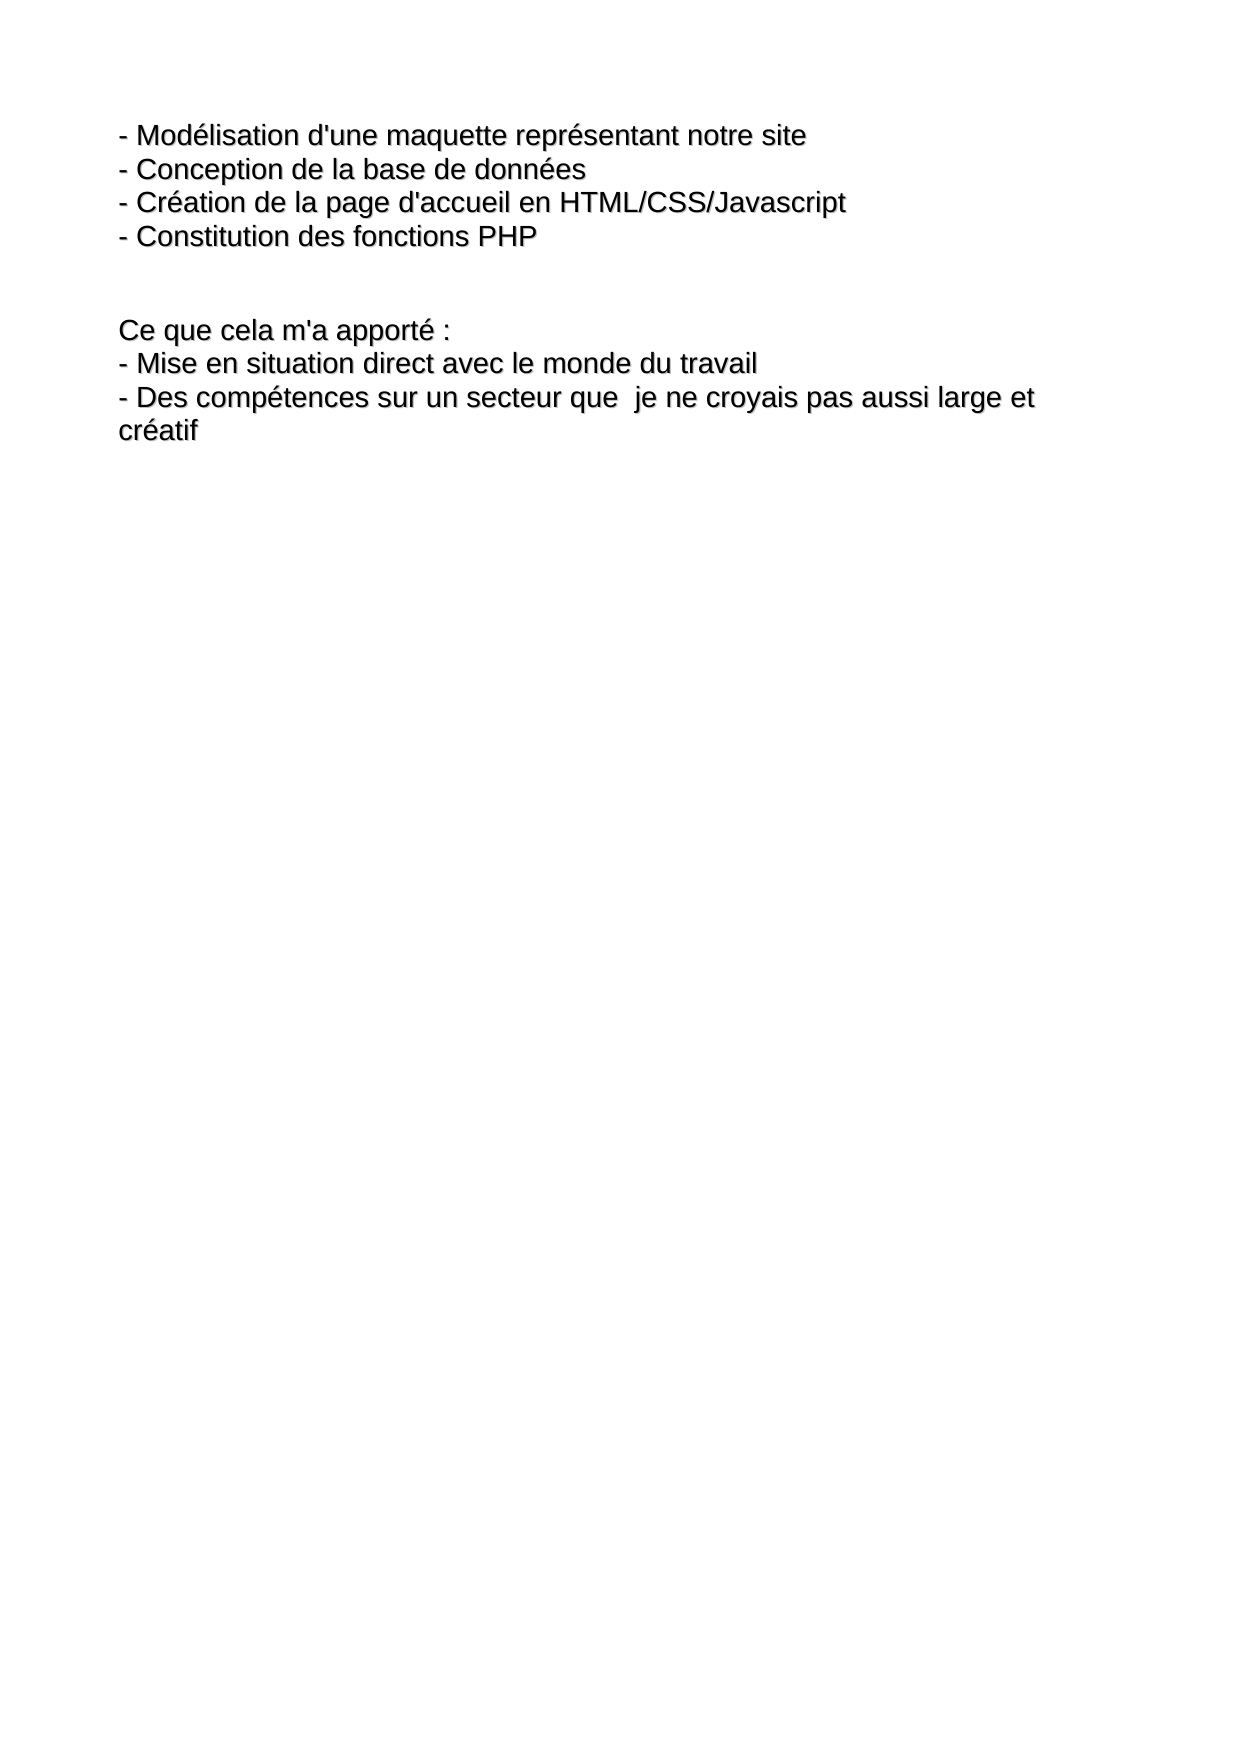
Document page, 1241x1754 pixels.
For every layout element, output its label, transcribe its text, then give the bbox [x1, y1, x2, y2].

text - Conception de la base de données [118, 152, 1122, 185]
text Ce que cela m'a apporté : [118, 312, 1122, 346]
text - Mise en situation direct avec le monde du travail [118, 346, 1122, 379]
text - Création de la page d'accueil en HTML/CSS/Javascript [118, 185, 1122, 219]
text - Constitution des fonctions PHP [118, 219, 1122, 252]
text - Des compétences sur un secteur que je ne croyais pas aussi large et créatif [118, 379, 1122, 447]
text - Modélisation d'une maquette représentant notre site [118, 118, 1122, 152]
